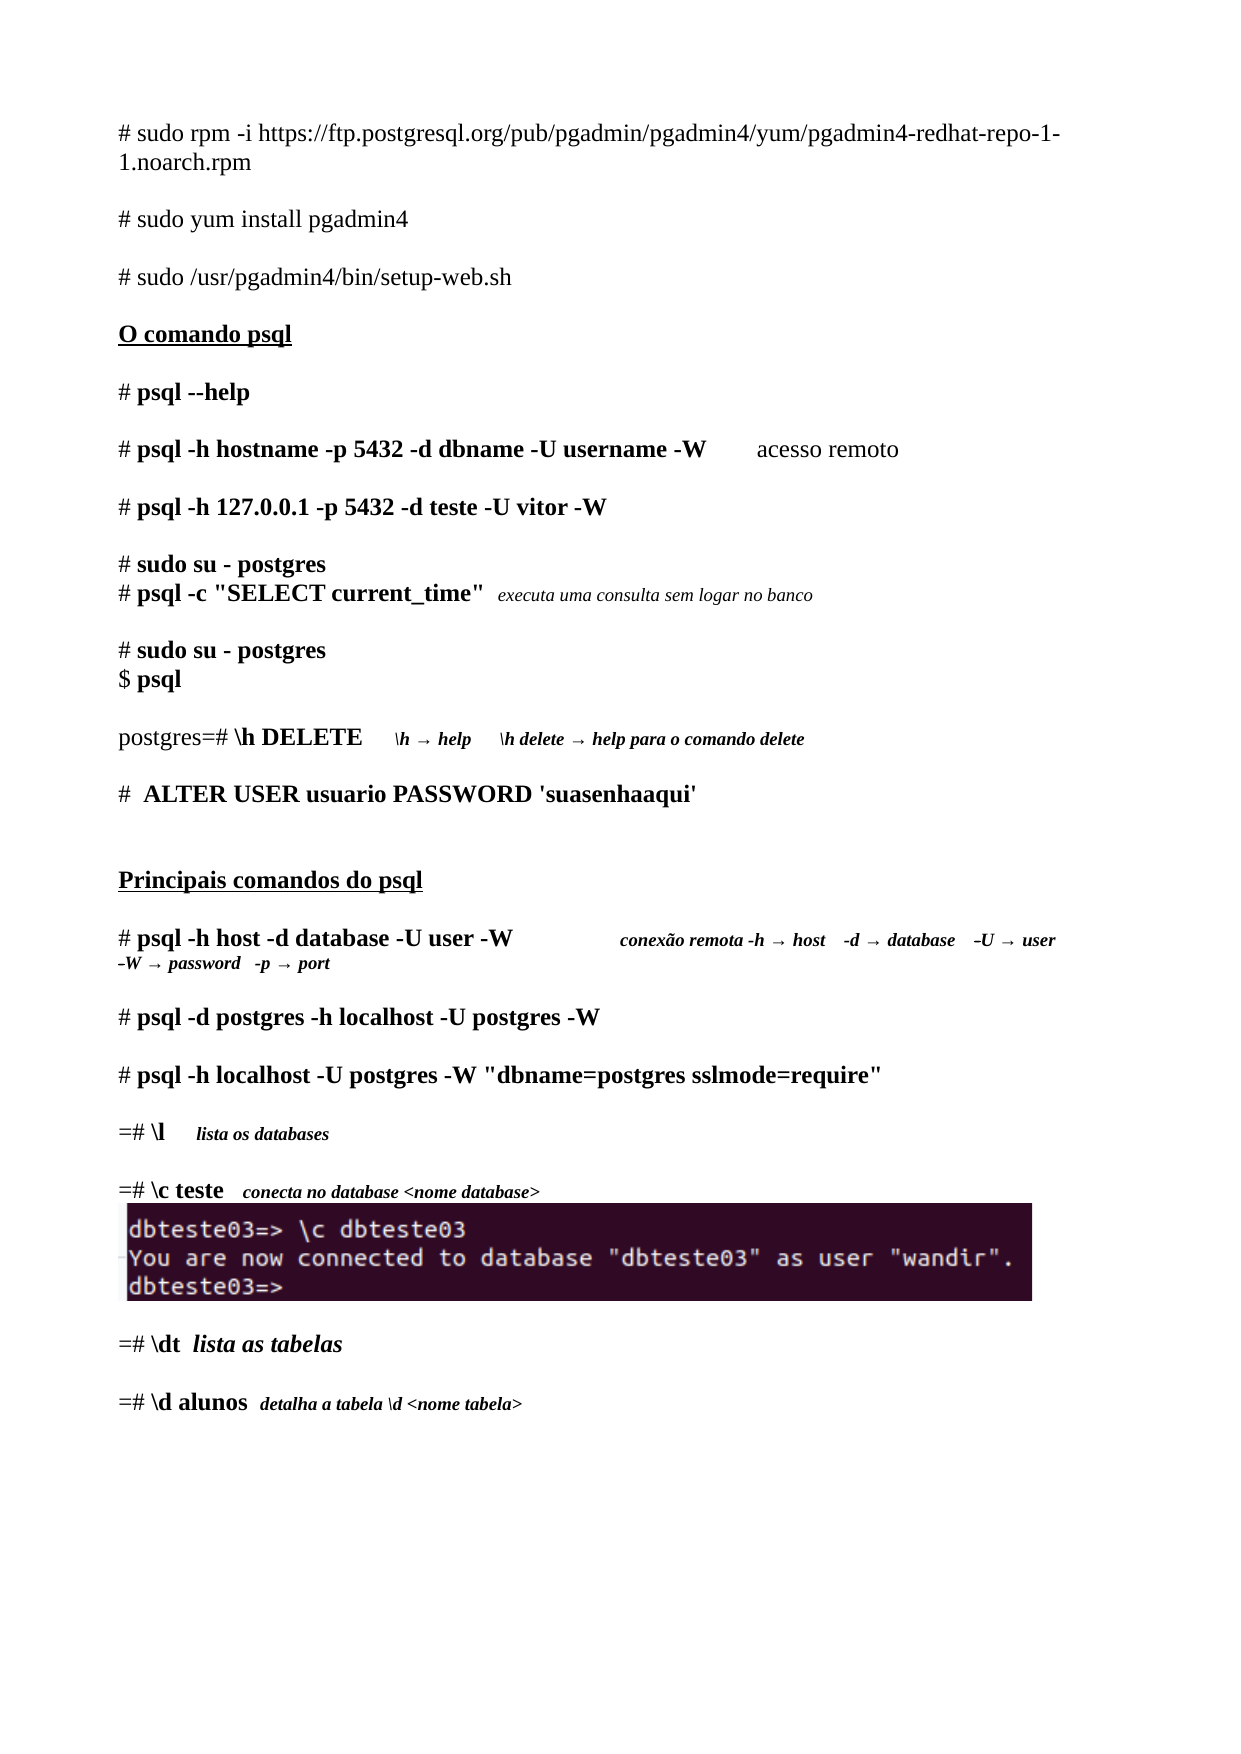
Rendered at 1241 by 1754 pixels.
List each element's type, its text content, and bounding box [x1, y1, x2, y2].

text # ALTER USER usuario PASSWORD 'suasenhaaqui' [118, 779, 1122, 808]
text # psql -h 127.0.0.1 -p 5432 -d teste -U vitor -W [118, 492, 1122, 521]
text # sudo /usr/pgadmin4/bin/setup-web.sh [118, 262, 1122, 291]
text postgres=# \h DELETE \h → help \h delete → help para o comando delete [118, 722, 1122, 751]
text # psql --help [118, 377, 1122, 406]
text =# \l lista os databases [118, 1117, 1122, 1146]
text Principais comandos do psql [118, 866, 1122, 894]
text -W → password -p → port [118, 952, 1122, 973]
text =# \d alunos detalha a tabela \d <nome tabela> [118, 1387, 1122, 1415]
text =# \dt lista as tabelas [118, 1329, 1122, 1358]
text # psql -d postgres -h localhost -U postgres -W [118, 1002, 1122, 1031]
text # sudo su - postgres [118, 549, 1122, 578]
text $ psql [118, 664, 1122, 693]
text # psql -c "SELECT current_time" executa uma consulta sem logar no banco [118, 578, 1122, 607]
text # sudo yum install pgadmin4 [118, 204, 1122, 233]
picture [118, 1203, 1033, 1301]
text # psql -h localhost -U postgres -W "dbname=postgres sslmode=require" [118, 1060, 1122, 1088]
text # sudo su - postgres [118, 636, 1122, 664]
text O comando psql [118, 319, 1122, 348]
text # psql -h host -d database -U user -W conexão remota -h → host -d → database -U → user [118, 923, 1122, 952]
text # psql -h hostname -p 5432 -d dbname -U username -W acesso remoto [118, 434, 1122, 463]
text # sudo rpm -i https://ftp.postgresql.org/pub/pgadmin/pgadmin4/yum/pgadmin4-redhat-repo-1-1.noarch.rpm [118, 118, 1122, 176]
text =# \c teste conecta no database <nome database> [118, 1175, 1122, 1203]
